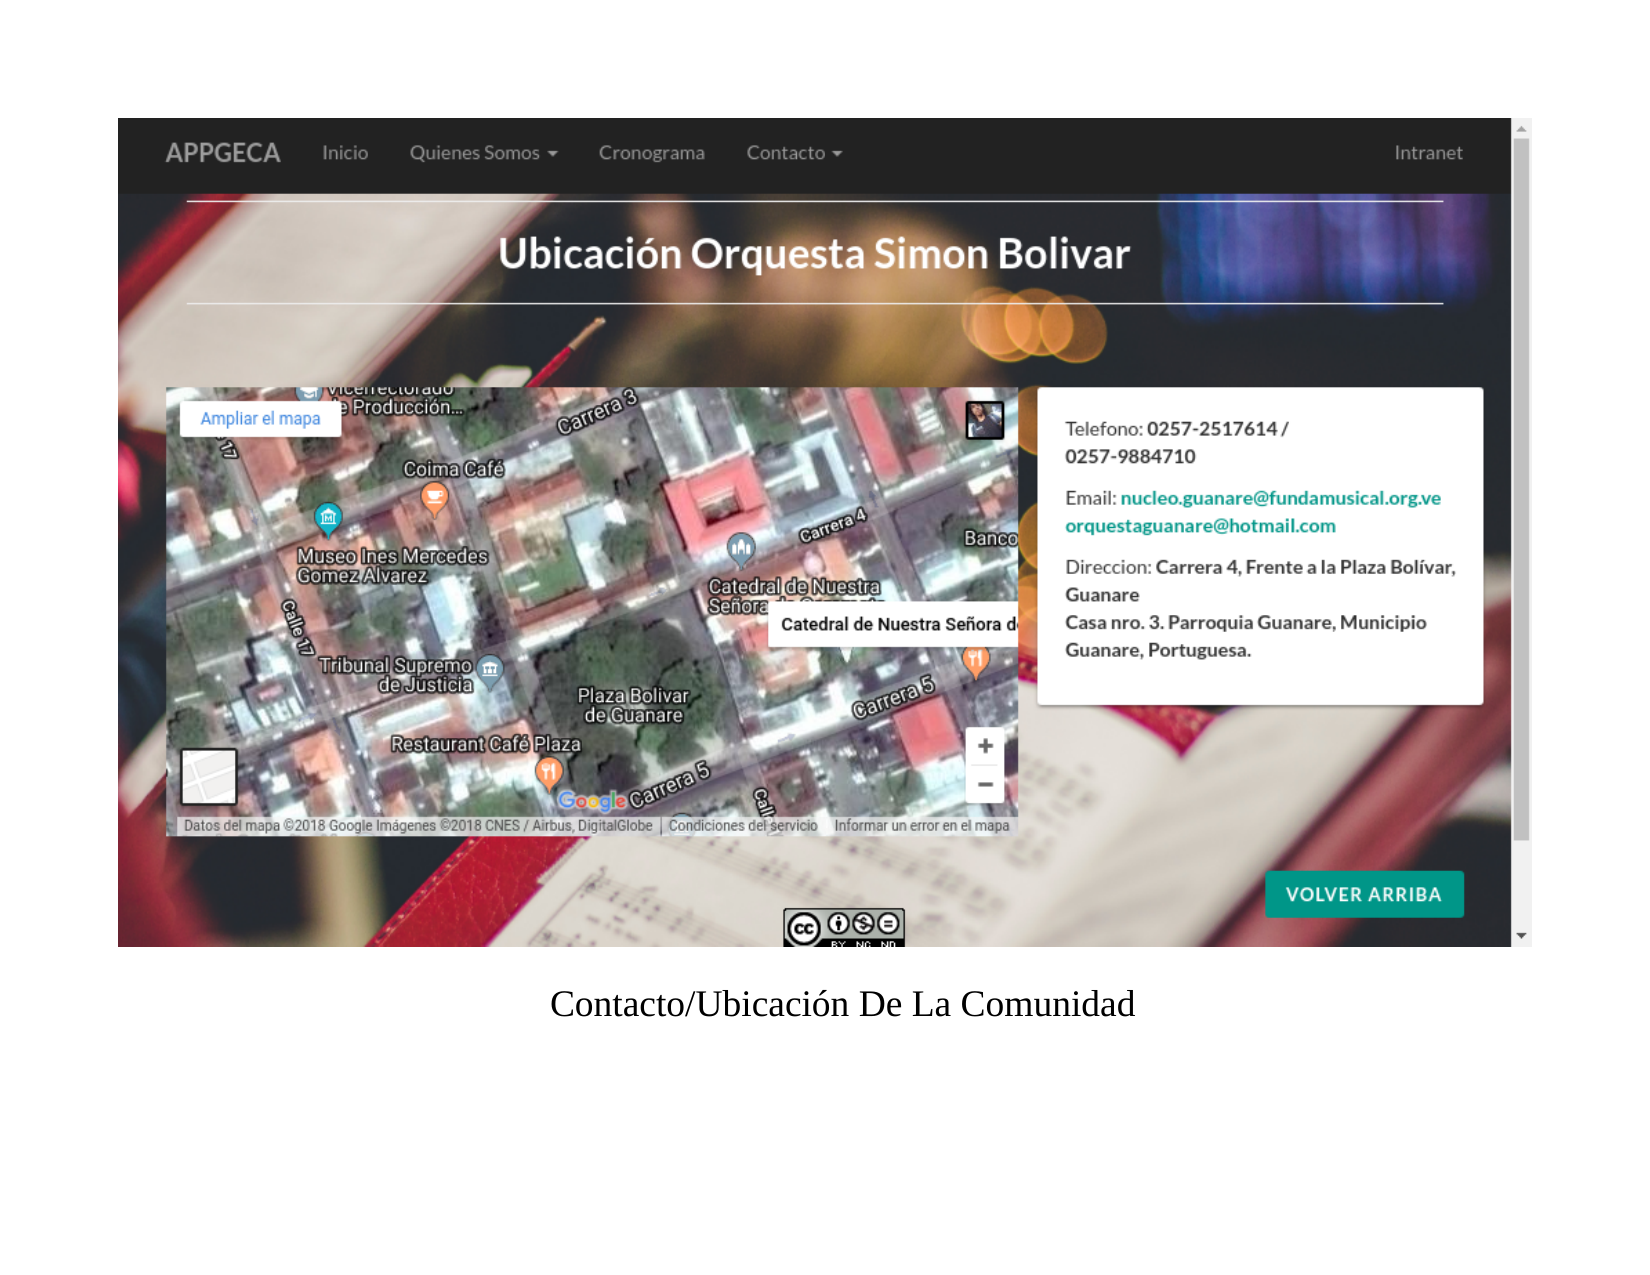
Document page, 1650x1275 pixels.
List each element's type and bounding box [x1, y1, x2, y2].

picture [118, 118, 1532, 947]
